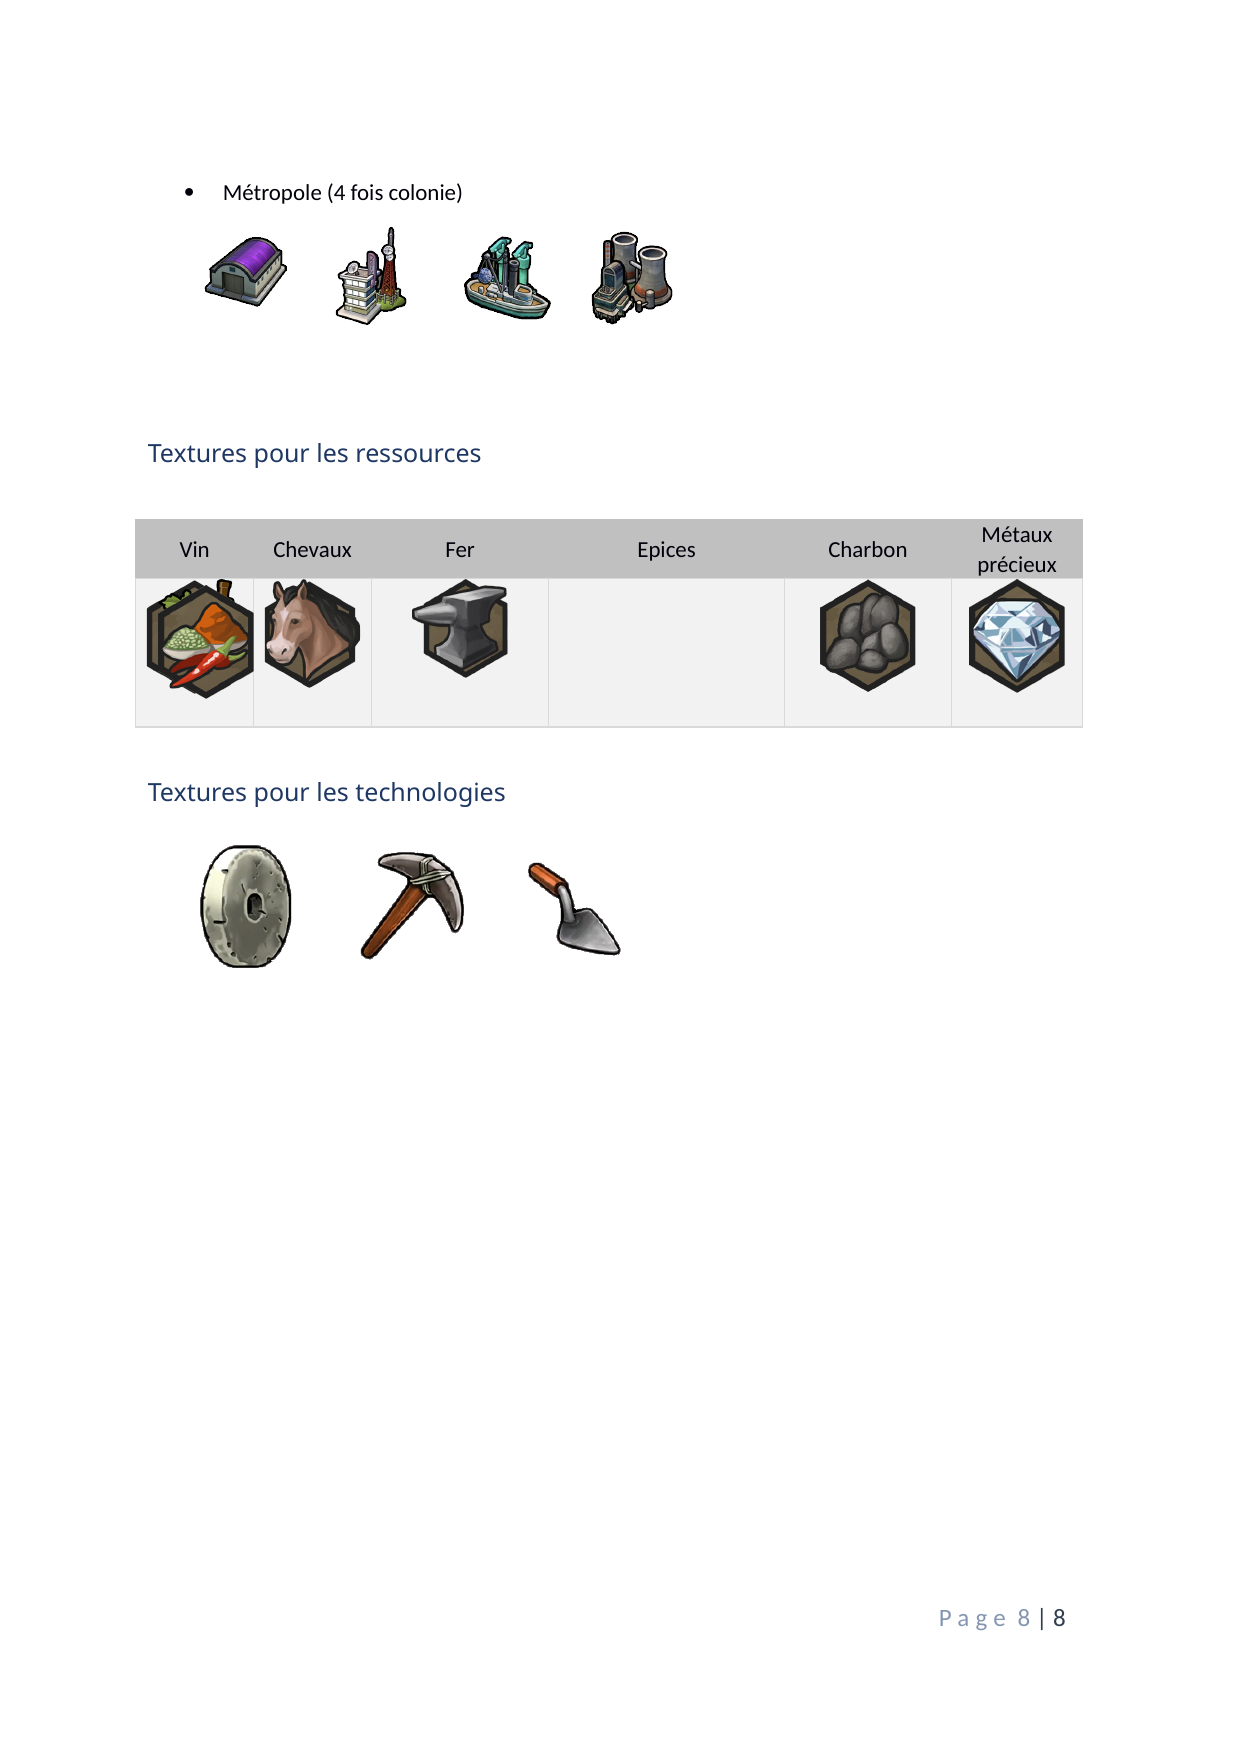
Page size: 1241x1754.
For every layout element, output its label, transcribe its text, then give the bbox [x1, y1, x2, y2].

table_header Vin [136, 520, 253, 578]
list Métropole (4 fois colonie) [185, 178, 1093, 206]
table_cell [785, 579, 951, 726]
table_cell [549, 579, 784, 726]
subtitle Textures pour les technologies [148, 774, 1093, 808]
picture [969, 579, 1065, 693]
table_cell [952, 579, 1082, 726]
table_header Métaux précieux [952, 520, 1082, 578]
table_header Charbon [785, 520, 951, 578]
picture [190, 216, 300, 327]
picture [146, 579, 254, 699]
picture [577, 223, 686, 332]
picture [264, 579, 361, 688]
picture [820, 579, 916, 692]
table_header Fer [372, 520, 548, 578]
picture [347, 840, 477, 970]
picture [313, 218, 428, 333]
picture [412, 579, 508, 678]
table_header Chevaux [254, 520, 371, 578]
picture [453, 224, 561, 331]
table_cell [136, 579, 253, 726]
table_cell [254, 579, 371, 726]
table_header Epices [549, 520, 784, 578]
subtitle Textures pour les ressources [148, 435, 1093, 469]
picture [180, 840, 311, 972]
table_cell [372, 579, 548, 726]
picture [507, 842, 640, 975]
table_cell [243, 579, 253, 585]
